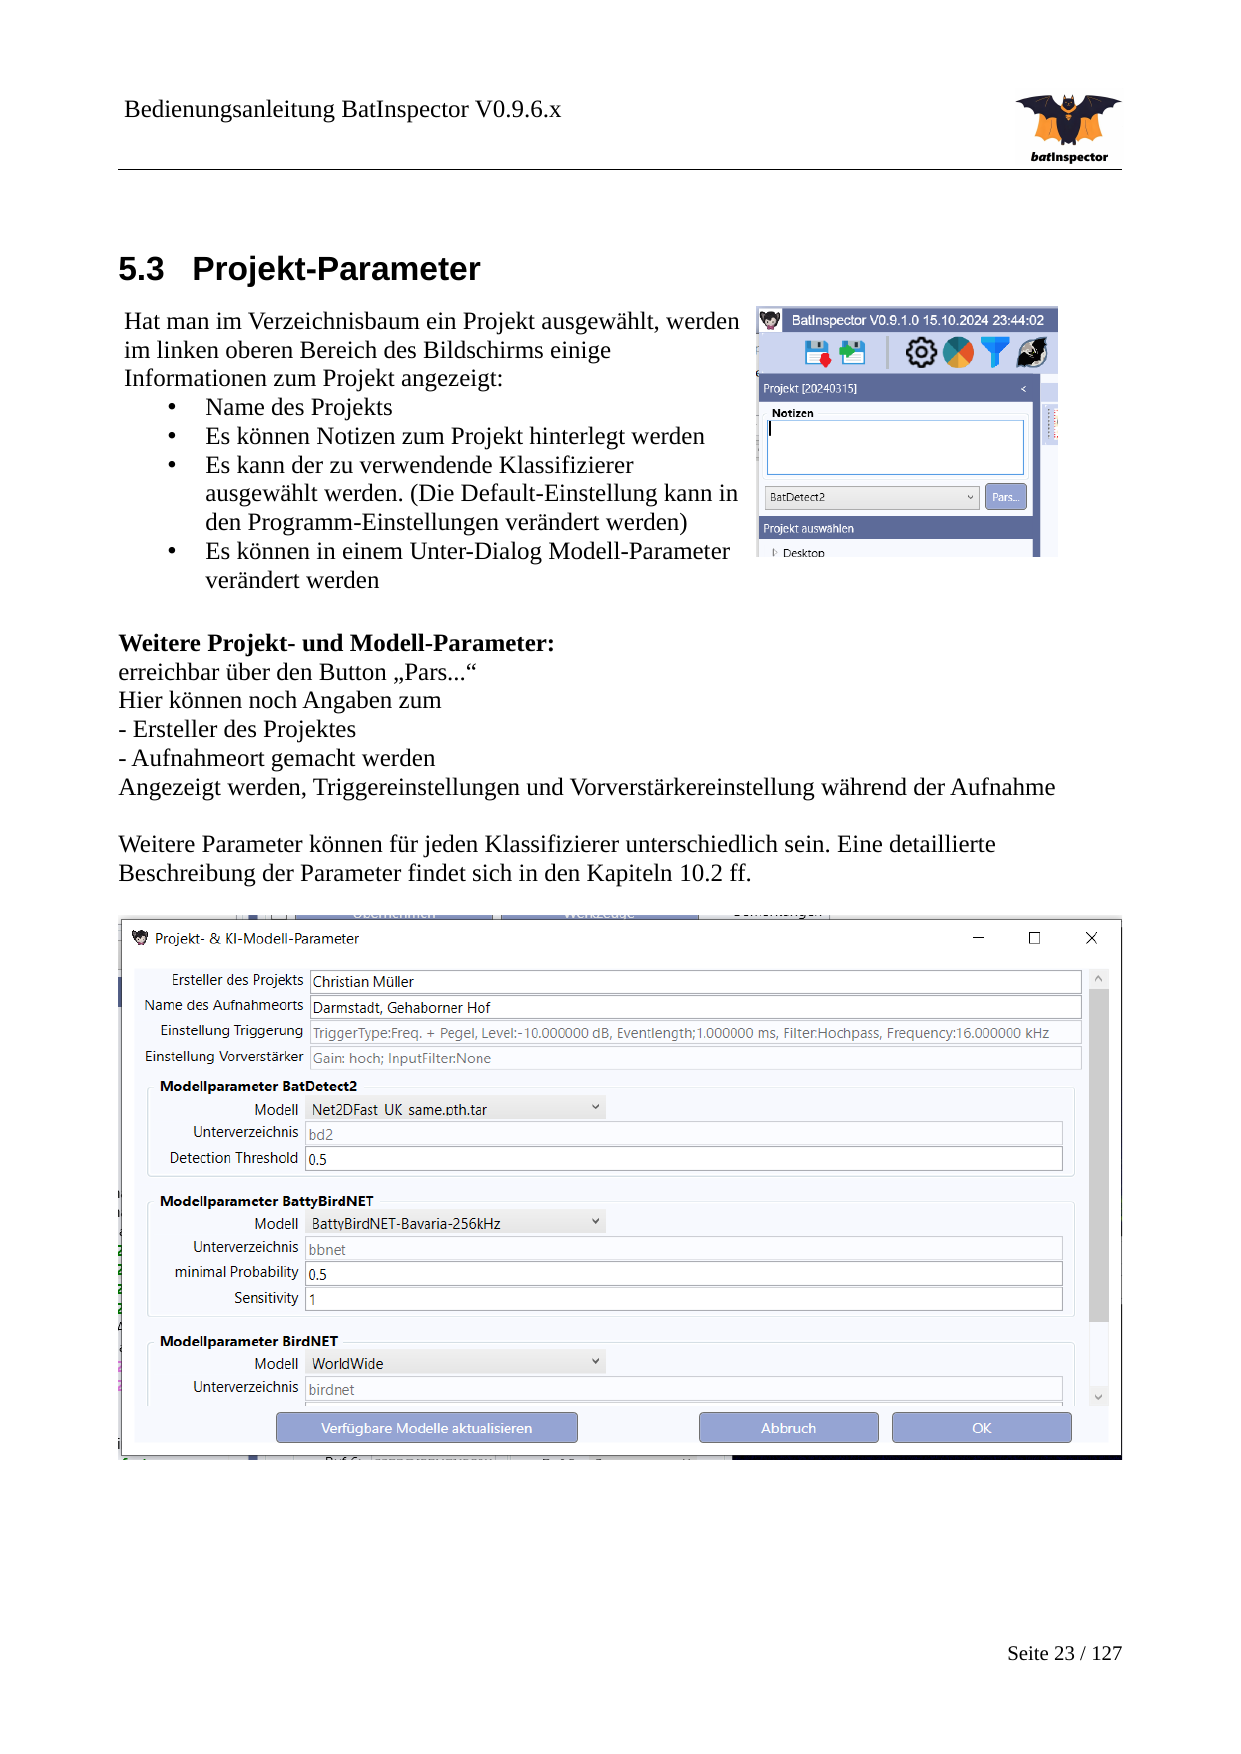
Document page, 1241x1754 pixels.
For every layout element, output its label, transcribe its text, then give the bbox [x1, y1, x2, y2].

text Weitere Parameter können für jeden Klassifizierer unterschiedlich sein. Eine detaillierte Beschreibung der Parameter findet sich in den Kapiteln 10.2 ff. [118, 829, 1122, 887]
subtitle Projekt-Parameter [118, 249, 1122, 288]
picture [756, 306, 1058, 557]
text - Ersteller des Projektes [118, 714, 1122, 743]
table_header Hat man im Verzeichnisbaum ein Projekt ausgewählt, werden im linken oberen Bereich des Bildschirms einige Informationen zum Projekt angezeigt: Name des Projekts Es können Notizen zum Projekt hinterlegt werden Es kann der zu verwendende Klassifizierer ausgewählt werden. (Die Default-Einstellung kann in den Programm-Einstellungen verändert werden) Es können in einem Unter-Dialog Modell-Parameter verändert werden [118, 300, 750, 599]
text Angezeigt werden, Triggereinstellungen und Vorverstärkereinstellung während der Aufnahme [118, 772, 1122, 800]
text Weitere Projekt- und Modell-Parameter: [118, 628, 1122, 657]
text Hier können noch Angaben zum [118, 685, 1122, 714]
text erreichbar über den Button „Pars...“ [118, 657, 1122, 685]
table_header [750, 300, 1122, 599]
picture [118, 915, 1123, 1460]
picture [1015, 88, 1125, 165]
text - Aufnahmeort gemacht werden [118, 743, 1122, 772]
